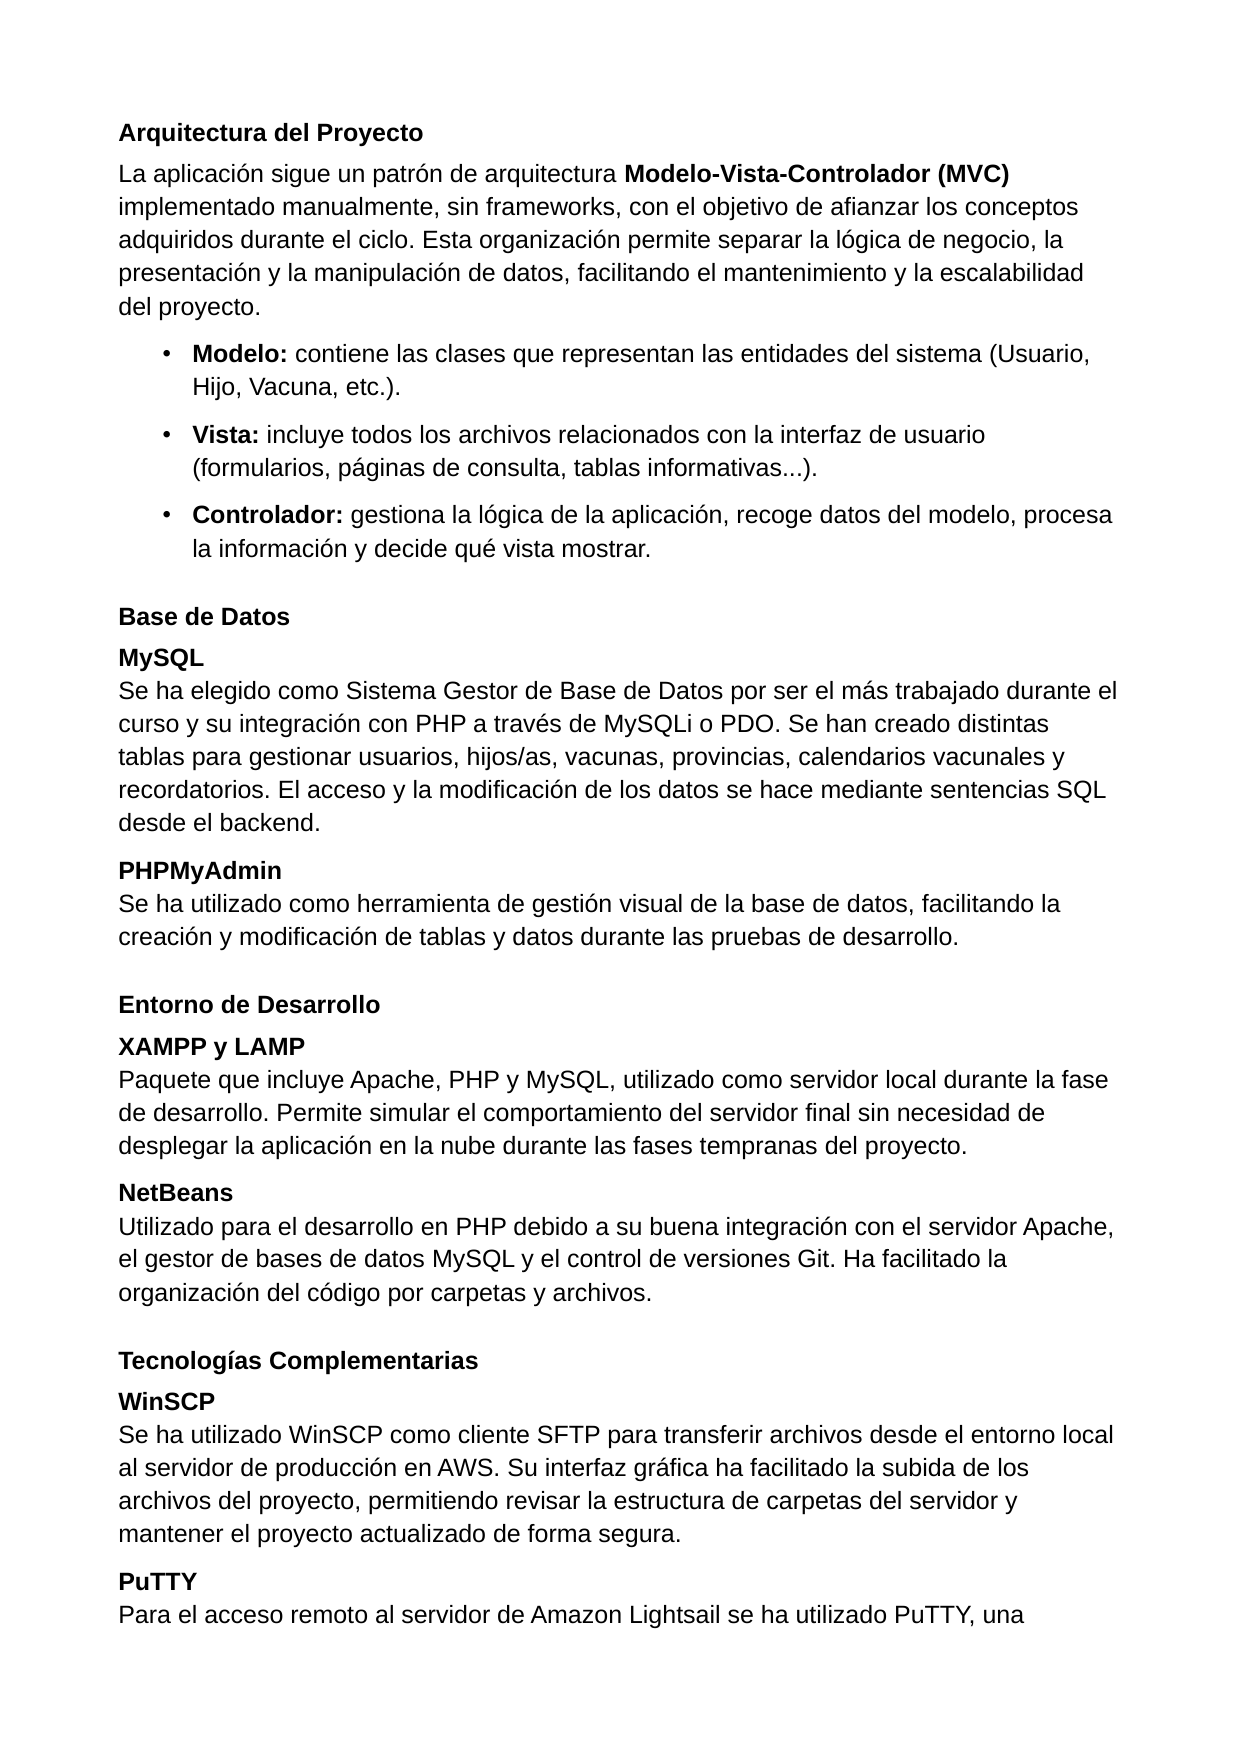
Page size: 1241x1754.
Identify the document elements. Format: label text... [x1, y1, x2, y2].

text La aplicación sigue un patrón de arquitectura Modelo-Vista-Controlador (MVC) implementado manualmente, sin frameworks, con el objetivo de afianzar los conceptos adquiridos durante el ciclo. Esta organización permite separar la lógica de negocio, la presentación y la manipulación de datos, facilitando el mantenimiento y la escalabilidad del proyecto. [118, 159, 1122, 320]
text MySQL Se ha elegido como Sistema Gestor de Base de Datos por ser el más trabajado durante el curso y su integración con PHP a través de MySQLi o PDO. Se han creado distintas tablas para gestionar usuarios, hijos/as, vacunas, provincias, calendarios vacunales y recordatorios. El acceso y la modificación de los datos se hace mediante sentencias SQL desde el backend. [118, 643, 1122, 837]
text XAMPP y LAMP Paquete que incluye Apache, PHP y MySQL, utilizado como servidor local durante la fase de desarrollo. Permite simular el comportamiento del servidor final sin necesidad de desplegar la aplicación en la nube durante las fases tempranas del proyecto. [118, 1032, 1122, 1159]
text PuTTY Para el acceso remoto al servidor de Amazon Lightsail se ha utilizado PuTTY, una [118, 1567, 1122, 1629]
list Controlador: gestiona la lógica de la aplicación, recoge datos del modelo, procesa la información y decide qué vista mostrar. [162, 501, 1122, 562]
list Modelo: contiene las clases que representan las entidades del sistema (Usuario, Hijo, Vacuna, etc.). [162, 339, 1122, 401]
text NetBeans Utilizado para el desarrollo en PHP debido a su buena integración con el servidor Apache, el gestor de bases de datos MySQL y el control de versiones Git. Ha facilitado la organización del código por carpetas y archivos. [118, 1178, 1122, 1306]
list Vista: incluye todos los archivos relacionados con la interfaz de usuario (formularios, páginas de consulta, tablas informativas...). [162, 420, 1122, 482]
subtitle Base de Datos [118, 602, 1122, 631]
subtitle Entorno de Desarrollo [118, 991, 1122, 1019]
subtitle Tecnologías Complementarias [118, 1346, 1122, 1375]
text WinSCP Se ha utilizado WinSCP como cliente SFTP para transferir archivos desde el entorno local al servidor de producción en AWS. Su interfaz gráfica ha facilitado la subida de los archivos del proyecto, permitiendo revisar la estructura de carpetas del servidor y mantener el proyecto actualizado de forma segura. [118, 1387, 1122, 1548]
text PHPMyAdmin Se ha utilizado como herramienta de gestión visual de la base de datos, facilitando la creación y modificación de tablas y datos durante las pruebas de desarrollo. [118, 856, 1122, 951]
subtitle Arquitectura del Proyecto [118, 118, 1122, 147]
